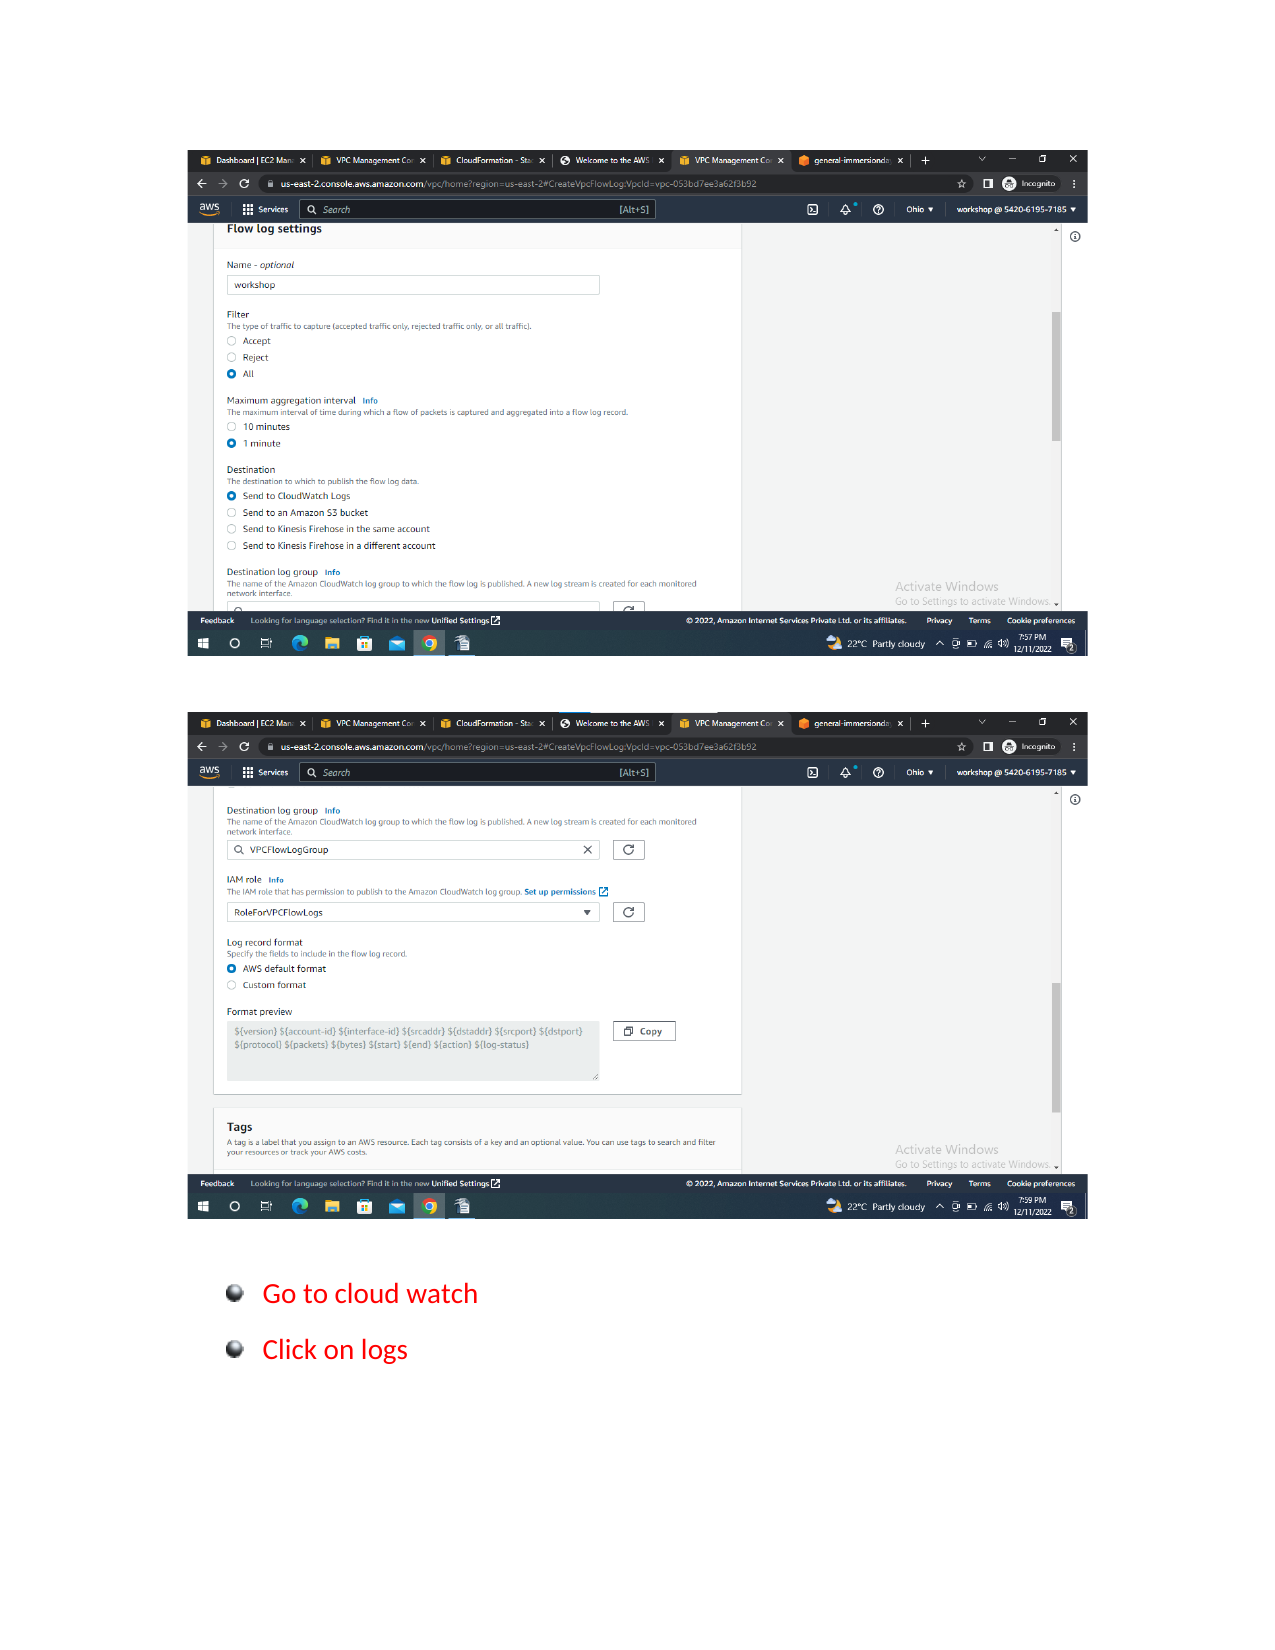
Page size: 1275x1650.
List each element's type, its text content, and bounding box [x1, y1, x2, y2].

picture [226, 1284, 244, 1302]
list Click on logs [225, 1331, 1087, 1367]
list Go to cloud watch [225, 1275, 1087, 1310]
picture [226, 1340, 244, 1358]
picture [187, 150, 1088, 656]
picture [187, 712, 1088, 1219]
